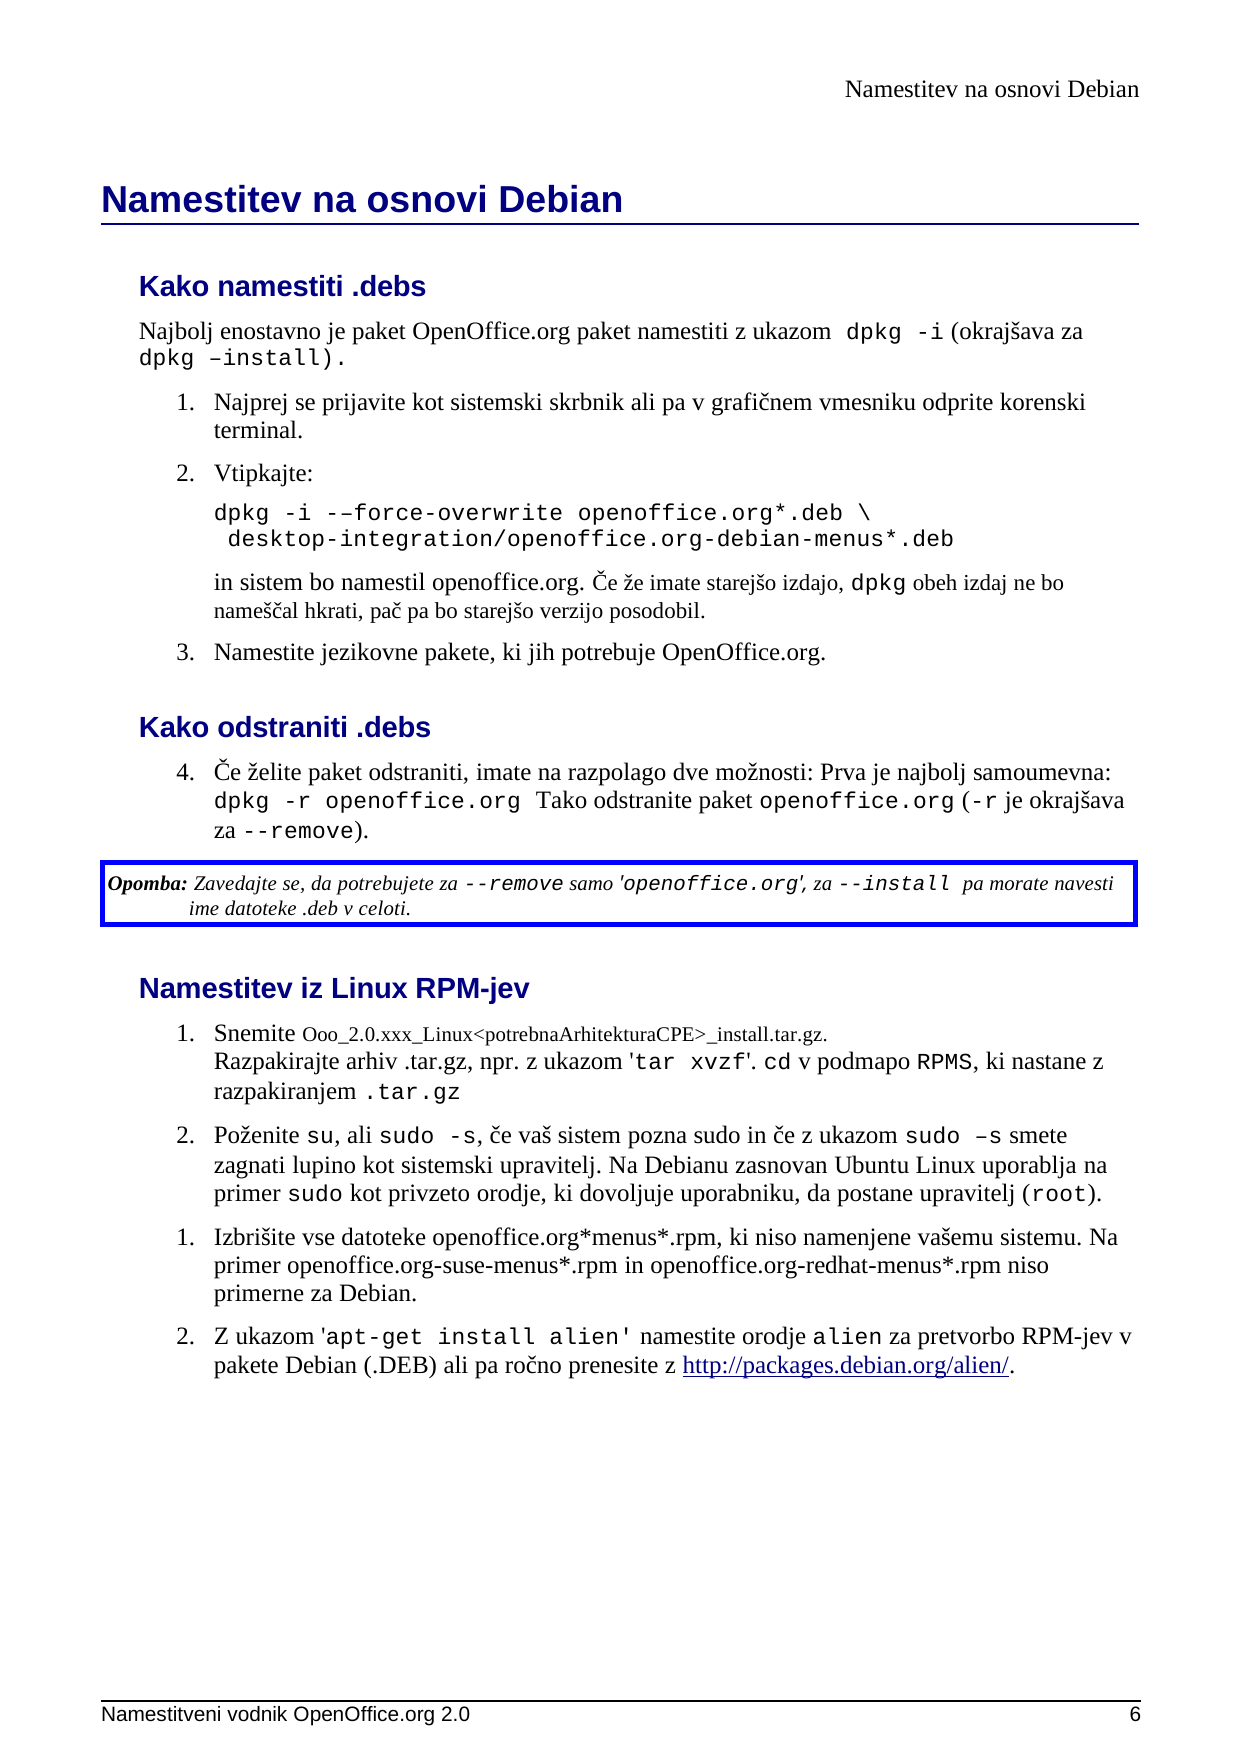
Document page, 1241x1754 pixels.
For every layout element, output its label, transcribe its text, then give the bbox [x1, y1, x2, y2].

subtitle Namestitev iz Linux RPM-jev [138, 972, 1139, 1004]
text Najbolj enostavno je paket OpenOffice.org paket namestiti z ukazom dpkg -i (okrajšava za dpkg –install). [138, 317, 1139, 373]
list Vtipkajte: [176, 458, 1139, 486]
text dpkg -i -–force-overwrite openoffice.org*.deb \ desktop-integration/openoffice.org-debian-menus*.deb [213, 501, 1139, 553]
list Z ukazom 'apt-get install alien' namestite orodje alien za pretvorbo RPM-jev v pakete Debian (.DEB) ali pa ročno prenesite z http://packages.debian.org/alien/. [176, 1322, 1139, 1379]
list Najprej se prijavite kot sistemski skrbnik ali pa v grafičnem vmesniku odprite korenski terminal. [176, 388, 1139, 444]
list Če želite paket odstraniti, imate na razpolago dve možnosti: Prva je najbolj samoumevna: dpkg -r openoffice.org Tako odstranite paket openoffice.org (-r je okrajšava za --remove). [176, 758, 1139, 845]
subtitle Namestitev na osnovi Debian [101, 179, 1139, 223]
list Namestite jezikovne pakete, ki jih potrebuje OpenOffice.org. [176, 638, 1139, 666]
list Poženite su, ali sudo -s, če vaš sistem pozna sudo in če z ukazom sudo –s smete zagnati lupino kot sistemski upravitelj. Na Debianu zasnovan Ubuntu Linux uporablja na primer sudo kot privzeto orodje, ki dovoljuje uporabniku, da postane upravitelj (root). [176, 1121, 1139, 1208]
subtitle Kako odstraniti .debs [138, 711, 1139, 743]
text in sistem bo namestil openoffice.org. Če že imate starejšo izdajo, dpkg obeh izdaj ne bo nameščal hkrati, pač pa bo starejšo verzijo posodobil. [213, 568, 1139, 623]
list Snemite Ooo_2.0.xxx_Linux<potrebnaArhitekturaCPE>_install.tar.gz. Razpakirajte arhiv .tar.gz, npr. z ukazom 'tar xvzf'. cd v podmapo RPMS, ki nastane z razpakiranjem .tar.gz [176, 1019, 1139, 1106]
list Izbrišite vse datoteke openoffice.org*menus*.rpm, ki niso namenjene vašemu sistemu. Na primer openoffice.org-suse-menus*.rpm in openoffice.org-redhat-menus*.rpm niso primerne za Debian. [176, 1223, 1139, 1307]
subtitle Kako namestiti .debs [138, 270, 1139, 302]
text Opomba: Zavedajte se, da potrebujete za --remove samo 'openoffice.org', za --install pa morate navesti ime datoteke .deb v celoti. [105, 865, 1133, 922]
